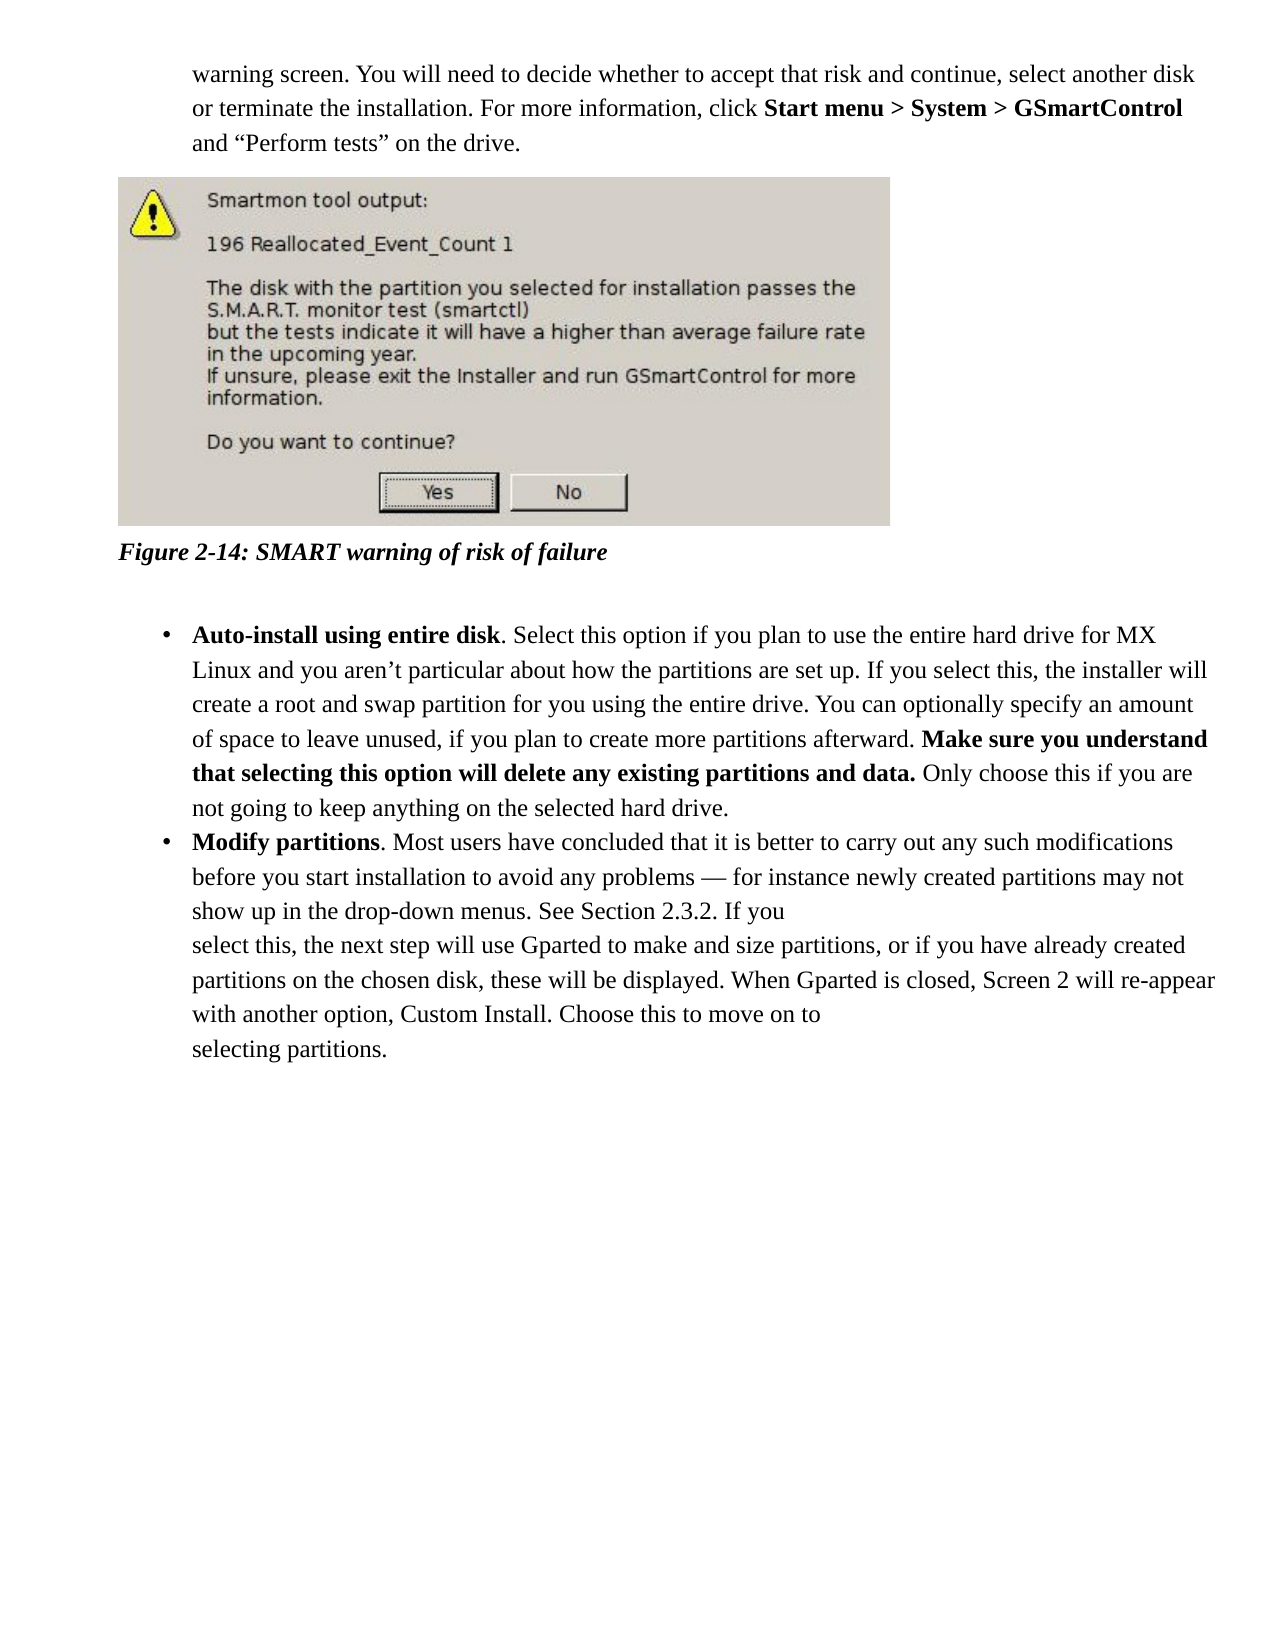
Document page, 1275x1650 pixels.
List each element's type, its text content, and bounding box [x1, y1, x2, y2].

text Figure 2-14: SMART warning of risk of failure [118, 537, 1216, 565]
list select this, the next step will use Gparted to make and size partitions, or if you have already created partitions on the chosen disk, these will be displayed. When Gparted is closed, Screen 2 will re-appear with another option, Custom Install. Choose this to move on to selecting partitions. [162, 931, 1216, 1063]
list warning screen. You will need to decide whether to accept that risk and continue, select another disk or terminate the installation. For more information, click Start menu > System > GSmartControl and “Perform tests” on the drive. [162, 59, 1216, 157]
list Auto-install using entire disk. Select this option if you plan to use the entire hard drive for MX Linux and you aren’t particular about how the partitions are set up. If you select this, the installer will create a root and swap partition for you using the entire drive. You can optionally specify an amount of space to leave unused, if you plan to create more partitions afterward. Make sure you understand that selecting this option will delete any existing partitions and data. Only choose this if you are not going to keep anything on the selected hard drive. [162, 620, 1216, 821]
picture [118, 177, 890, 526]
list Modify partitions. Most users have concluded that it is better to carry out any such modifications before you start installation to avoid any problems — for instance newly created partitions may not show up in the drop-down menus. See Section 2.3.2. If you [162, 827, 1216, 925]
